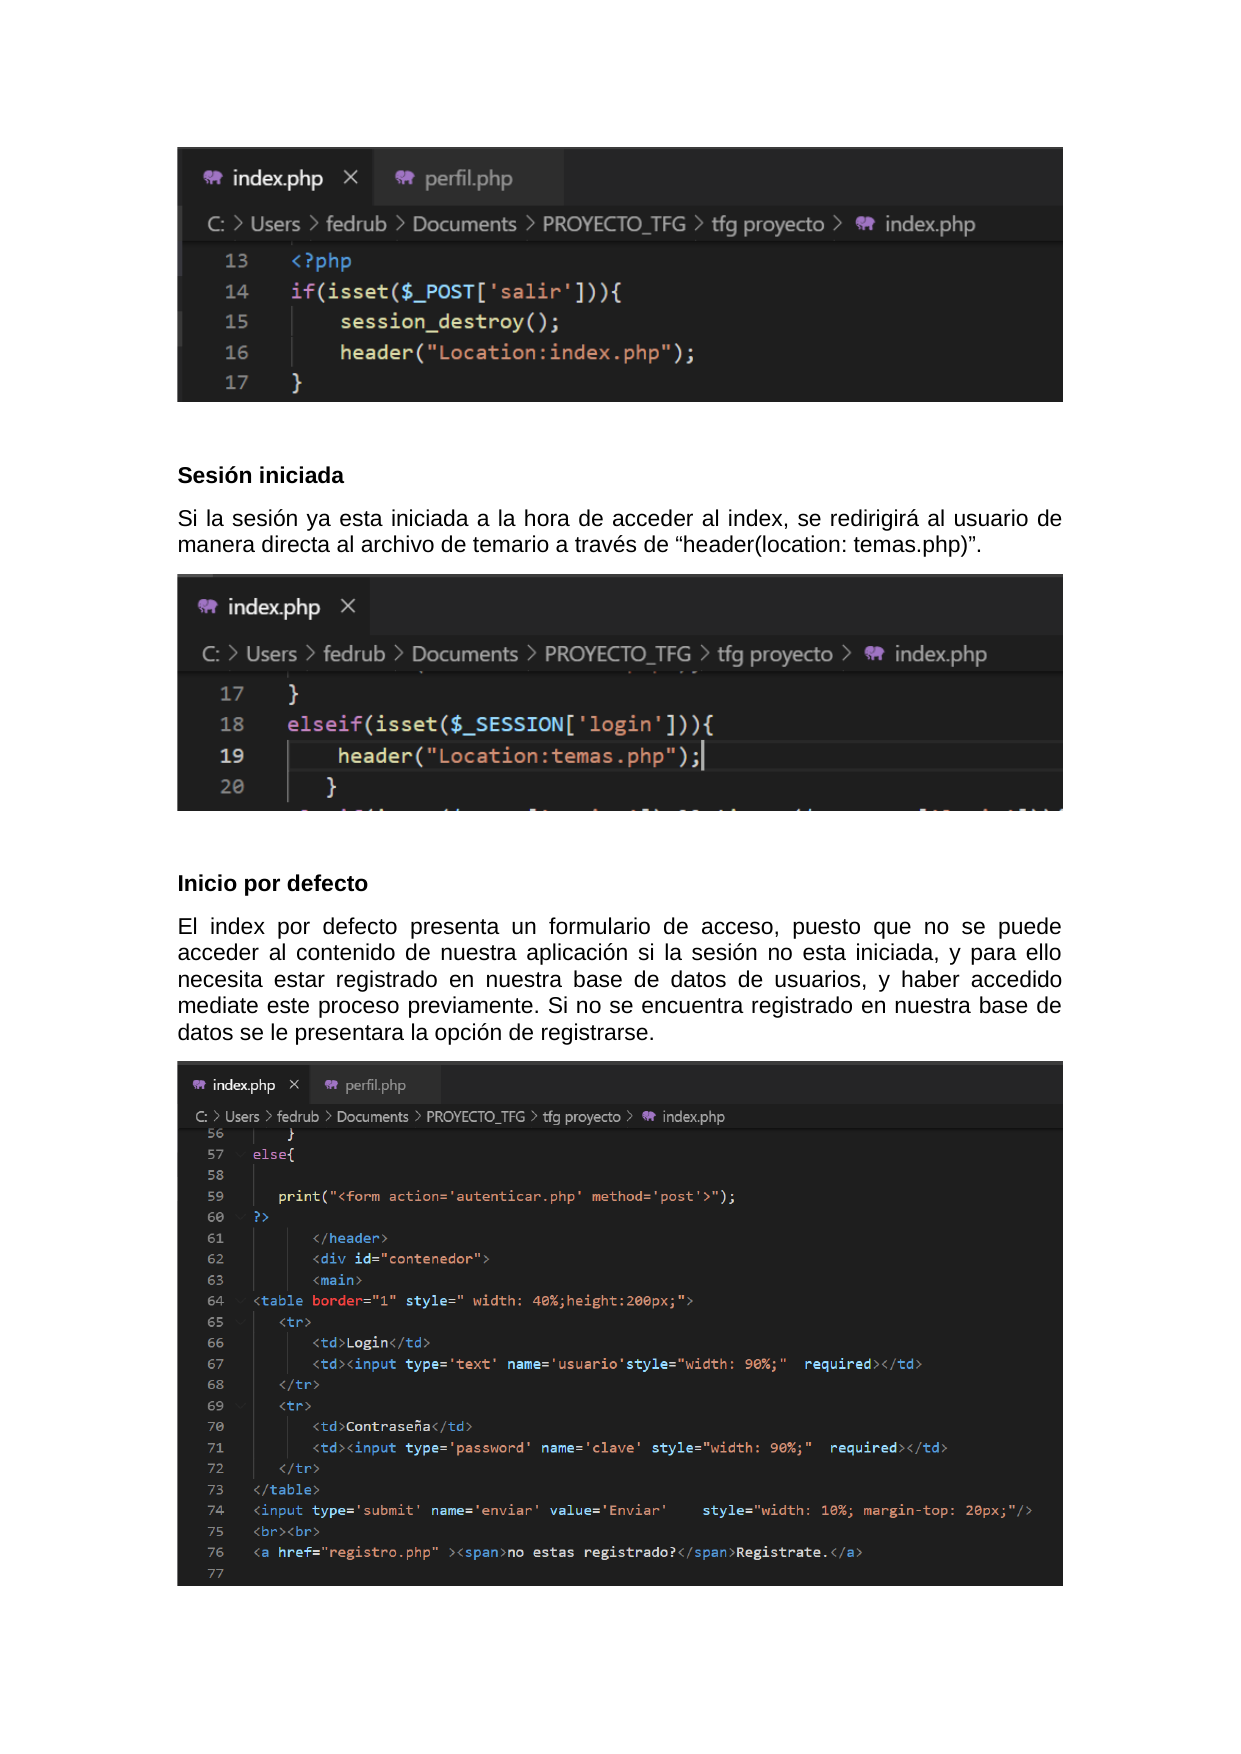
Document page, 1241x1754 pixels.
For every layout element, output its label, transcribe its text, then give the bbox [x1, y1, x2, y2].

text Sesión iniciada [177, 462, 1063, 488]
text Si la sesión ya esta iniciada a la hora de acceder al index, se redirigirá al usuario de manera directa al archivo de temario a través de “header(location: temas.php)”. [177, 505, 1063, 557]
text El index por defecto presenta un formulario de acceso, puesto que no se puede acceder al contenido de nuestra aplicación si la sesión no esta iniciada, y para ello necesita estar registrado en nuestra base de datos de usuarios, y haber accedido mediate este proceso previamente. Si no se encuentra registrado en nuestra base de datos se le presentara la opción de registrarse. [177, 913, 1063, 1045]
text Inicio por defecto [177, 870, 1063, 896]
